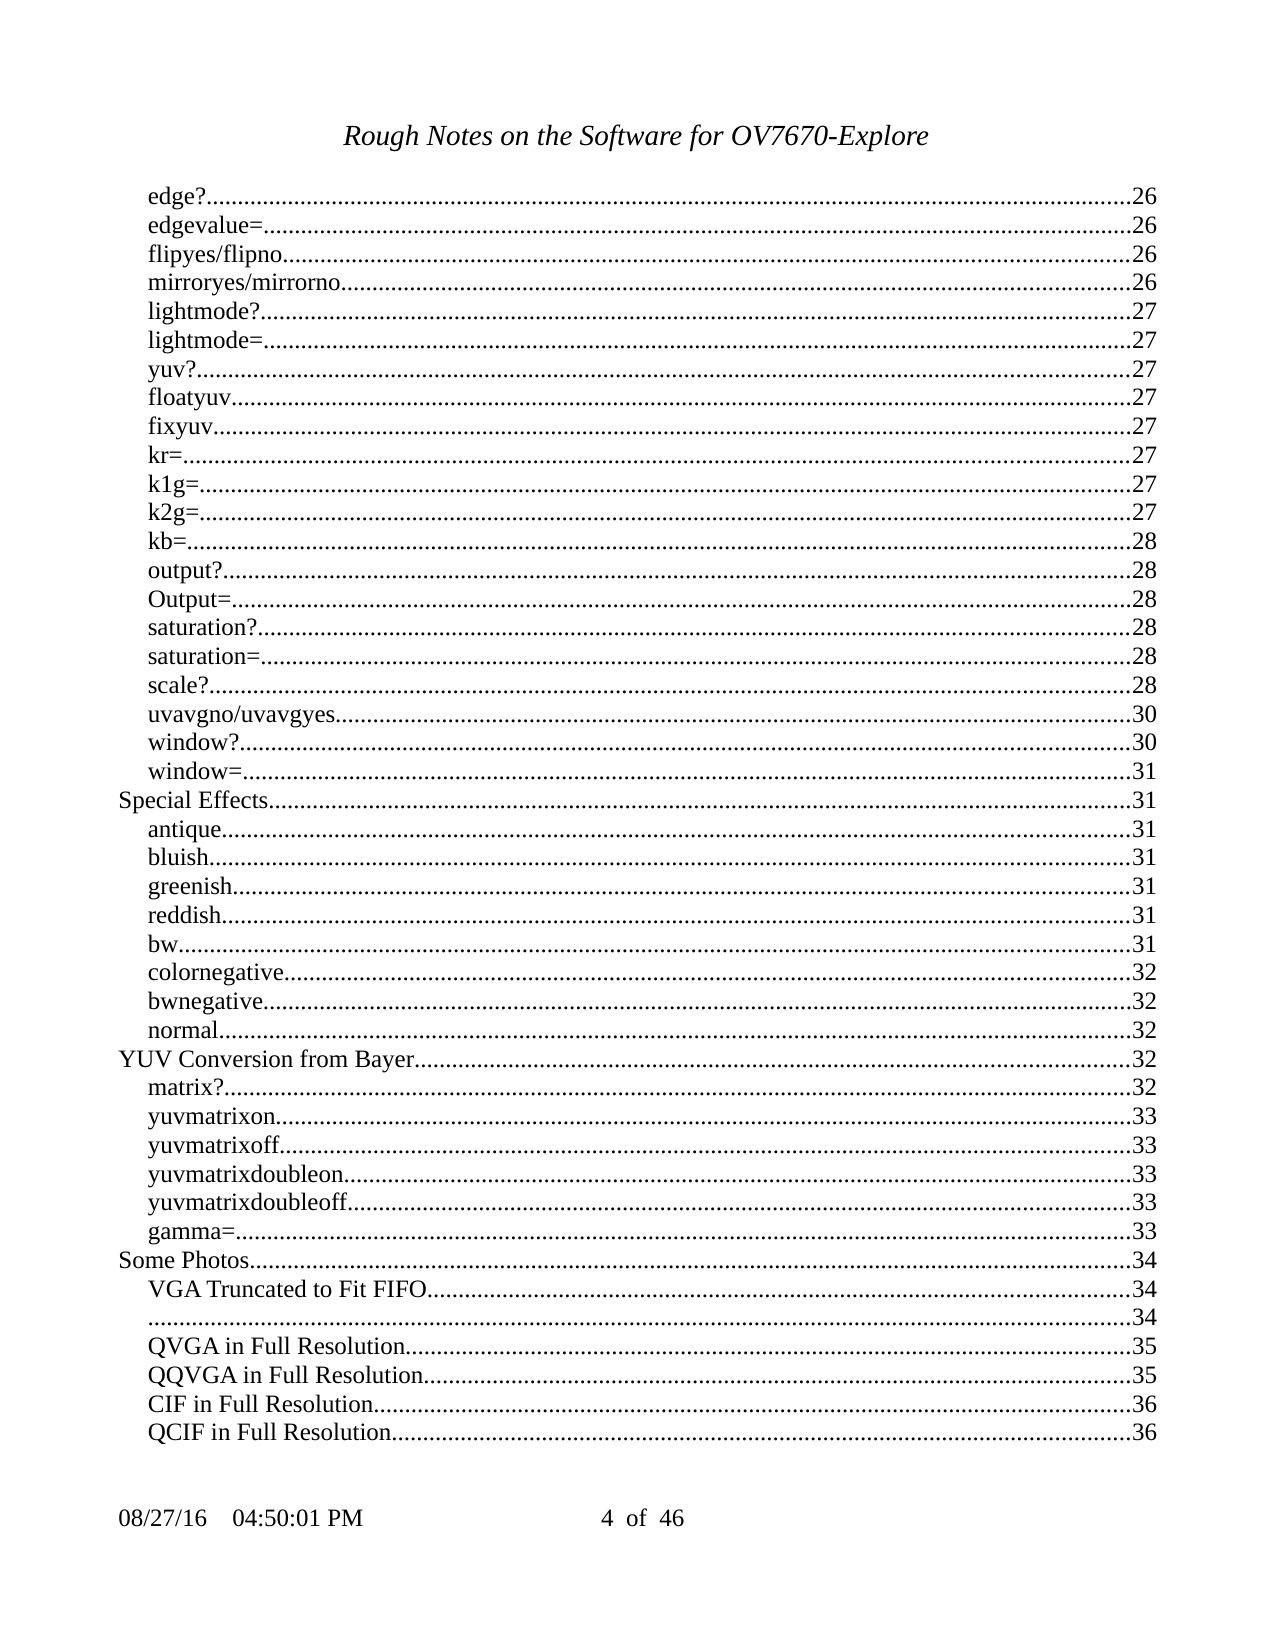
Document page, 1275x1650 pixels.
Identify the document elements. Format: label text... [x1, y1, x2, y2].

text lightmode= 27 [148, 325, 1157, 354]
text VGA Truncated to Fit FIFO 34 [148, 1274, 1157, 1302]
text QQVGA in Full Resolution 35 [148, 1360, 1157, 1389]
text k2g= 27 [148, 497, 1157, 526]
text flipyes/flipno 26 [148, 239, 1157, 267]
text lightmode? 27 [148, 296, 1157, 325]
text QCIF in Full Resolution 36 [148, 1417, 1157, 1446]
text yuvmatrixdoubleoff 33 [148, 1187, 1157, 1216]
text yuvmatrixon 33 [148, 1101, 1157, 1130]
text fixyuv 27 [148, 411, 1157, 440]
text CIF in Full Resolution 36 [148, 1389, 1157, 1417]
text kb= 28 [148, 526, 1157, 555]
text edgevalue= 26 [148, 210, 1157, 239]
text saturation? 28 [148, 612, 1157, 641]
text Special Effects 31 [118, 785, 1157, 814]
text kr= 27 [148, 440, 1157, 469]
text bluish 31 [148, 842, 1157, 871]
text floatyuv 27 [148, 382, 1157, 411]
text greenish 31 [148, 871, 1157, 900]
text QVGA in Full Resolution 35 [148, 1331, 1157, 1360]
text yuv? 27 [148, 354, 1157, 382]
text yuvmatrixoff 33 [148, 1130, 1157, 1159]
text edge? 26 [148, 181, 1157, 210]
text mirroryes/mirrorno 26 [148, 267, 1157, 296]
text Some Photos 34 [118, 1245, 1157, 1274]
text antique 31 [148, 814, 1157, 842]
text window= 31 [148, 756, 1157, 785]
text matrix? 32 [148, 1072, 1157, 1101]
text 34 [148, 1302, 1157, 1331]
text bwnegative 32 [148, 986, 1157, 1015]
text normal 32 [148, 1015, 1157, 1044]
text window? 30 [148, 727, 1157, 756]
text uvavgno/uvavgyes 30 [148, 699, 1157, 727]
text gamma= 33 [148, 1216, 1157, 1245]
text k1g= 27 [148, 469, 1157, 497]
text reddish 31 [148, 900, 1157, 929]
text colornegative 32 [148, 957, 1157, 986]
text Output= 28 [148, 584, 1157, 612]
text saturation= 28 [148, 641, 1157, 670]
text YUV Conversion from Bayer 32 [118, 1044, 1157, 1072]
text yuvmatrixdoubleon 33 [148, 1159, 1157, 1187]
text bw 31 [148, 929, 1157, 957]
text output? 28 [148, 555, 1157, 584]
text scale? 28 [148, 670, 1157, 699]
